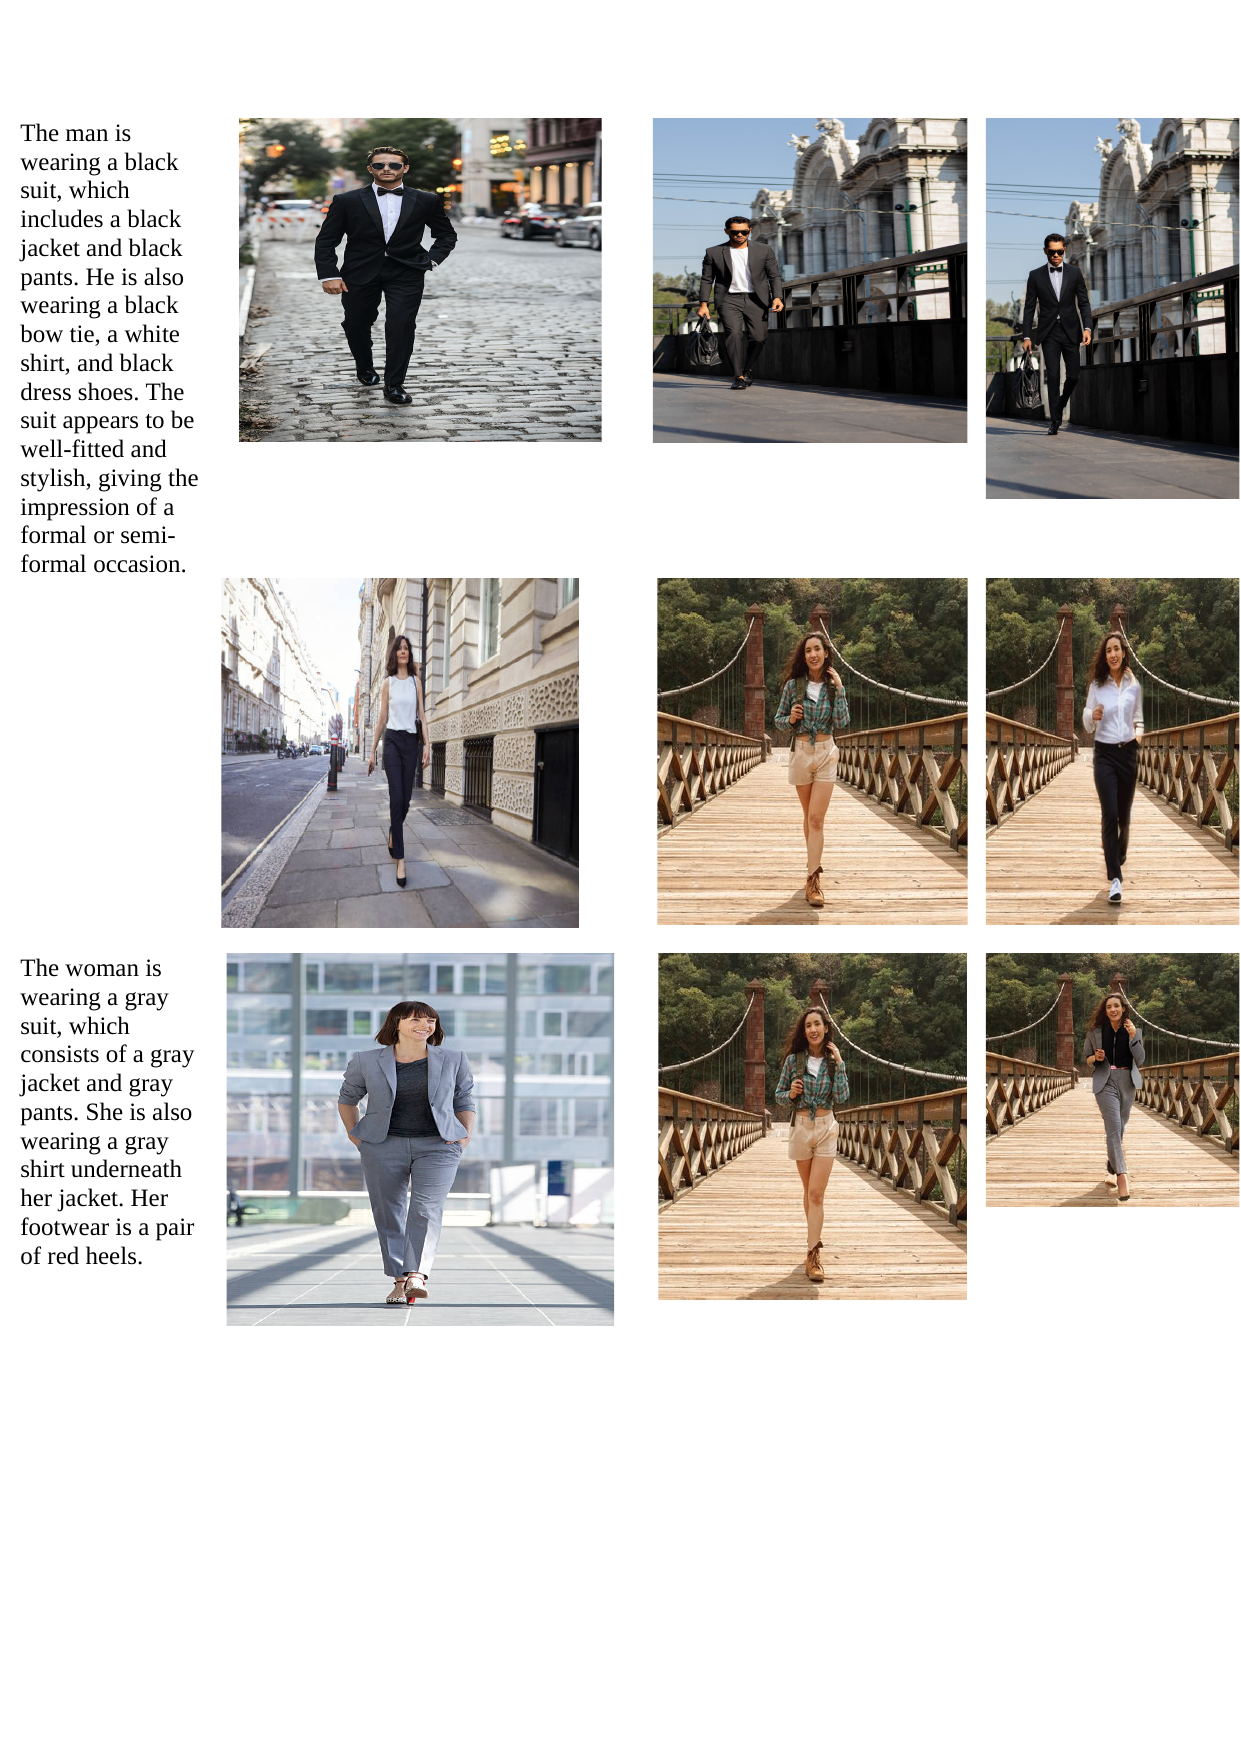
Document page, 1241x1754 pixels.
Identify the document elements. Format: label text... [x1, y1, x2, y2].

picture [985, 118, 1240, 499]
picture [239, 118, 602, 442]
table_cell [202, 578, 639, 953]
table_cell [986, 925, 1239, 953]
table_cell [639, 578, 986, 953]
table_cell The person is wearing a white shirt and black pants. They are also wearing black shoes. [20, 578, 202, 953]
table_cell The man is wearing a black suit, which includes a black jacket and black pants. He is also wearing a black bow tie, a white shirt, and black dress shoes. The suit appears to be well-fitted and stylish, giving the impression of a formal or semi-formal occasion. [20, 118, 202, 578]
table_cell [202, 953, 639, 1355]
table_cell [639, 118, 986, 578]
table_cell The woman is wearing a gray suit, which consists of a gray jacket and gray pants. She is also wearing a gray shirt underneath her jacket. Her footwear is a pair of red heels. [20, 953, 202, 1355]
picture [658, 953, 967, 1300]
picture [221, 578, 579, 928]
table_cell [986, 499, 1239, 578]
table_cell [639, 953, 986, 1355]
picture [985, 953, 1240, 1207]
picture [652, 118, 968, 443]
picture [985, 578, 1240, 925]
table_cell [986, 1207, 1239, 1355]
table_cell [202, 118, 639, 578]
picture [226, 953, 615, 1326]
picture [657, 578, 968, 925]
